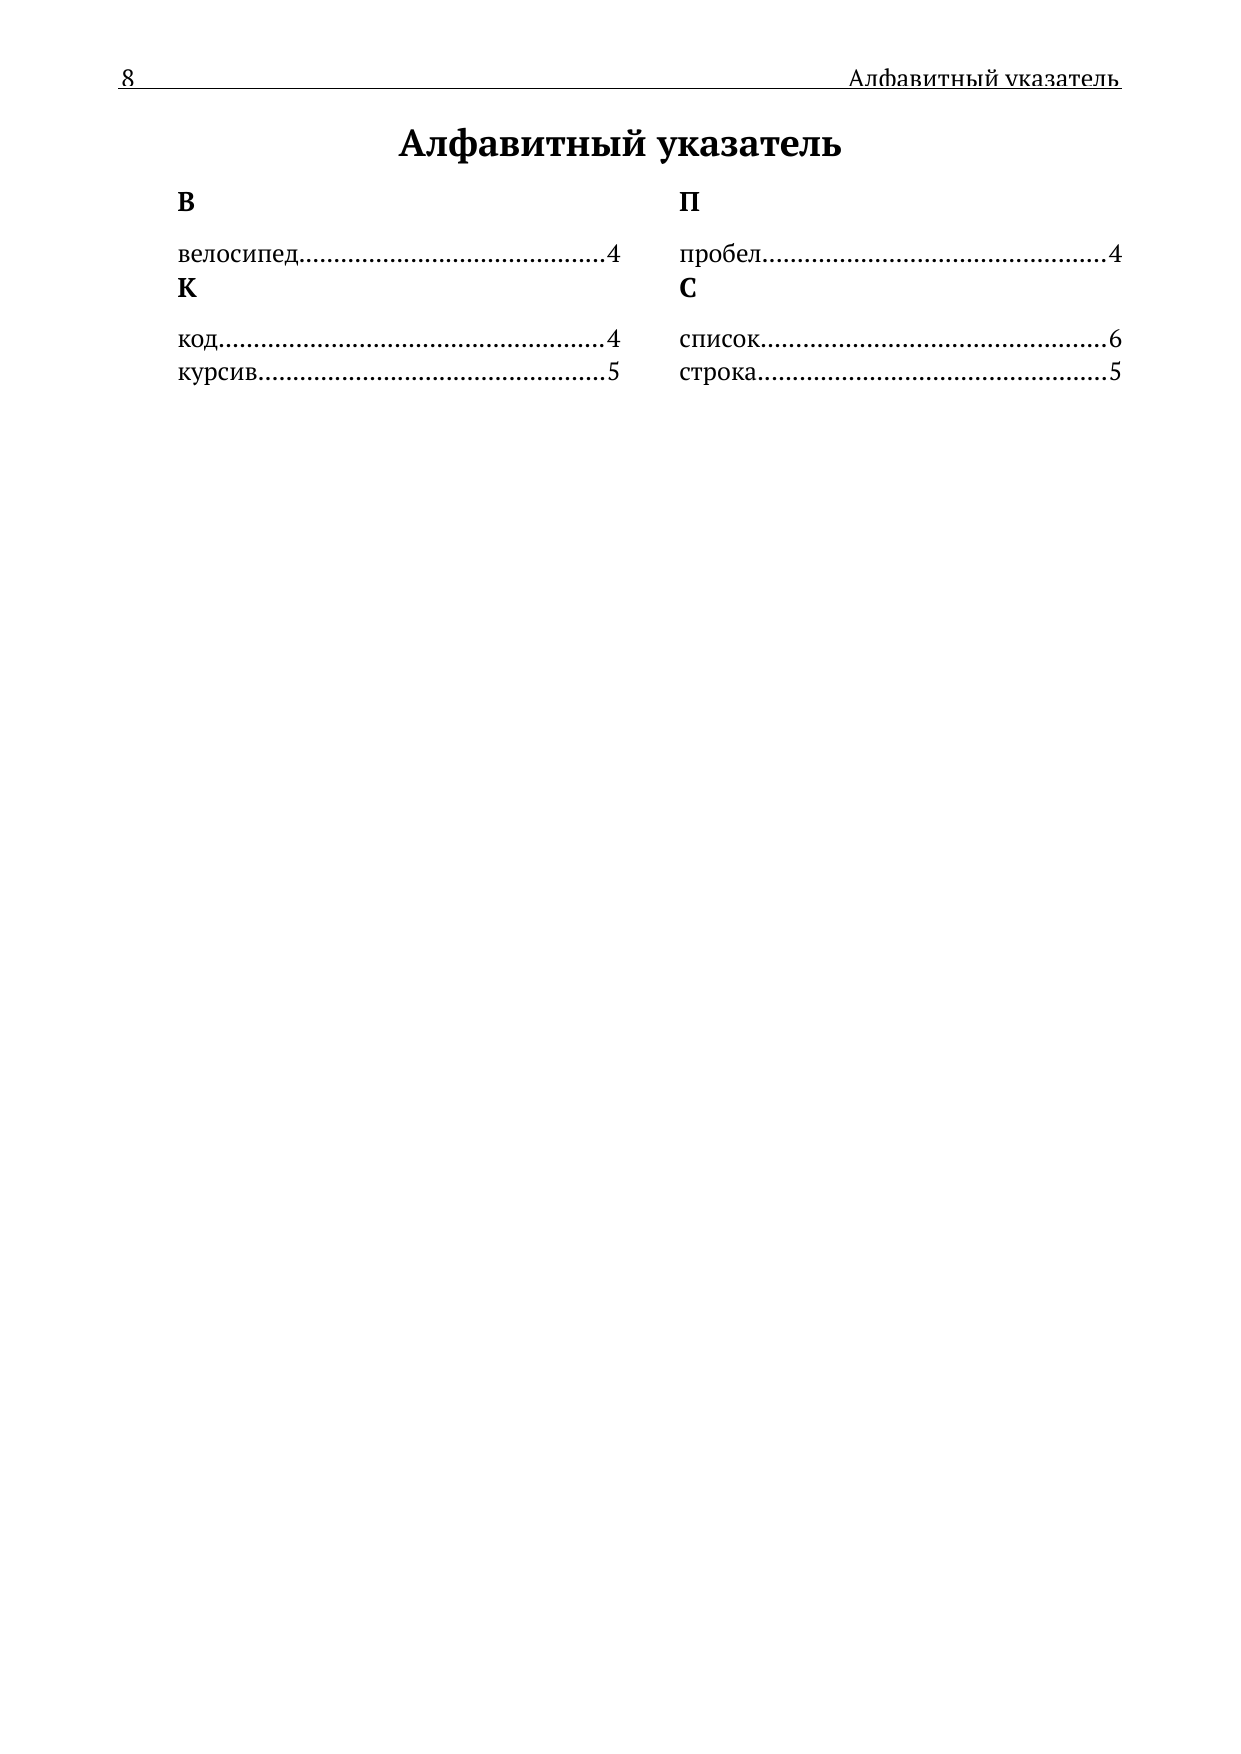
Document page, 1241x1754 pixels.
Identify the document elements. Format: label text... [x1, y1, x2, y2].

text пробел 4 [679, 237, 1122, 269]
text велосипед 4 [177, 237, 620, 269]
text В [177, 184, 620, 219]
title Алфавитный указатель [118, 118, 1122, 167]
text П [679, 184, 1122, 219]
text С [679, 269, 1122, 304]
text список 6 [679, 322, 1122, 355]
text К [177, 269, 620, 304]
text курсив 5 [177, 355, 620, 387]
text код 4 [177, 322, 620, 355]
text строка 5 [679, 355, 1122, 387]
